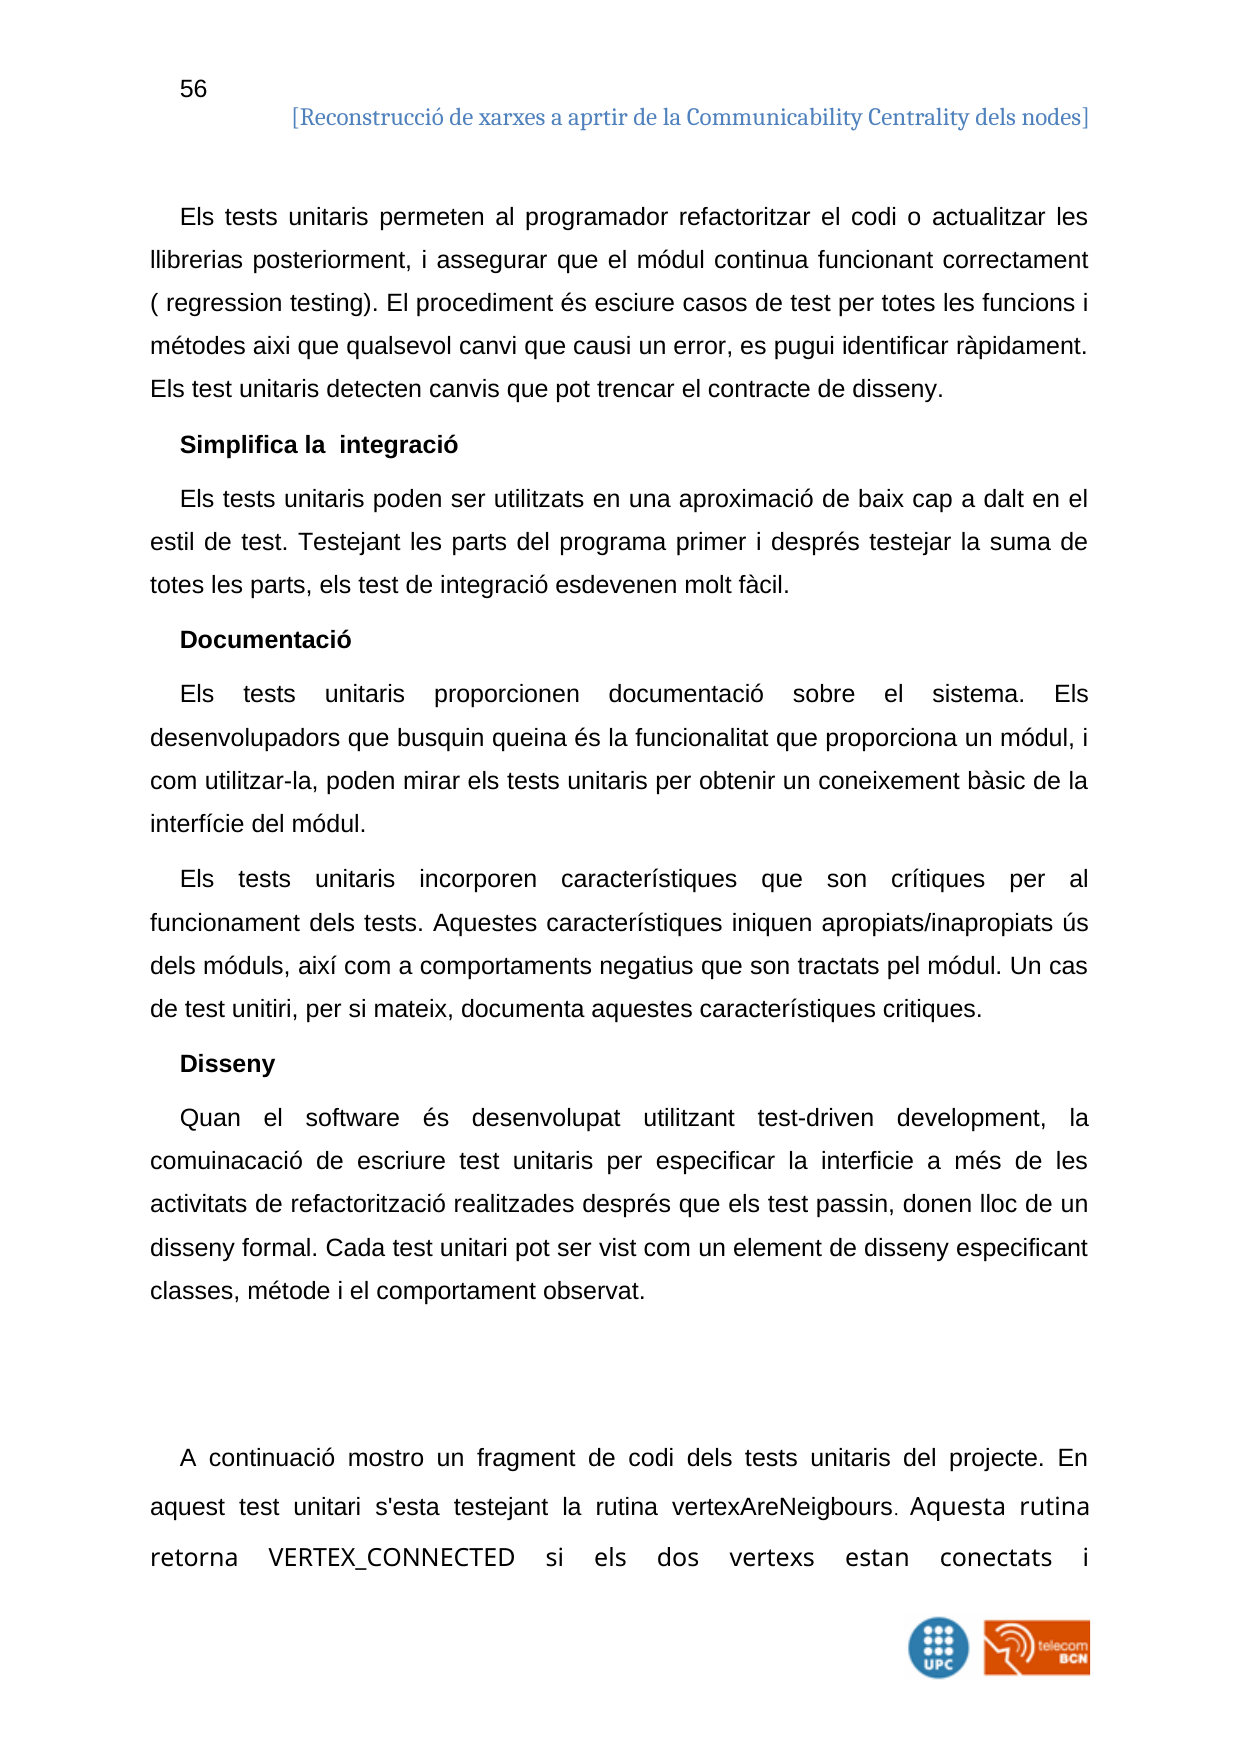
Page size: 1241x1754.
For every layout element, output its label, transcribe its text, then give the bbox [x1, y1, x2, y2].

text Disseny [150, 1049, 1090, 1078]
picture [904, 1614, 1091, 1681]
text Els tests unitaris incorporen característiques que son crítiques per al funcionament dels tests. Aquestes característiques iniquen apropiats/inapropiats ús dels móduls, així com a comportaments negatius que son tractats pel módul. Un cas de test unitiri, per si mateix, documenta aquestes característiques critiques. [150, 864, 1090, 1022]
text Els tests unitaris permeten al programador refactoritzar el codi o actualitzar les llibrerias posteriorment, i assegurar que el módul continua funcionant correctament ( regression testing). El procediment és esciure casos de test per totes les funcions i métodes aixi que qualsevol canvi que causi un error, es pugui identificar ràpidament. Els test unitaris detecten canvis que pot trencar el contracte de disseny. [150, 202, 1090, 403]
text Simplifica la integració [150, 430, 1090, 458]
text Documentació [150, 626, 1090, 654]
text A continuació mostro un fragment de codi dels tests unitaris del projecte. En aquest test unitari s'esta testejant la rutina vertexAreNeigbours. Aquesta rutina retorna VERTEX_CONNECTED si els dos vertexs estan conectats i [150, 1443, 1090, 1573]
text Quan el software és desenvolupat utilitzant test-driven development, la comuinacació de escriure test unitaris per especificar la interficie a més de les activitats de refactorització realitzades després que els test passin, donen lloc de un disseny formal. Cada test unitari pot ser vist com un element de disseny especificant classes, métode i el comportament observat. [150, 1103, 1090, 1304]
text Els tests unitaris poden ser utilitzats en una aproximació de baix cap a dalt en el estil de test. Testejant les parts del programa primer i després testejar la suma de totes les parts, els test de integració esdevenen molt fàcil. [150, 484, 1090, 599]
text Els tests unitaris proporcionen documentació sobre el sistema. Els desenvolupadors que busquin queina és la funcionalitat que proporciona un módul, i com utilitzar-la, poden mirar els tests unitaris per obtenir un coneixement bàsic de la interfície del módul. [150, 679, 1090, 837]
